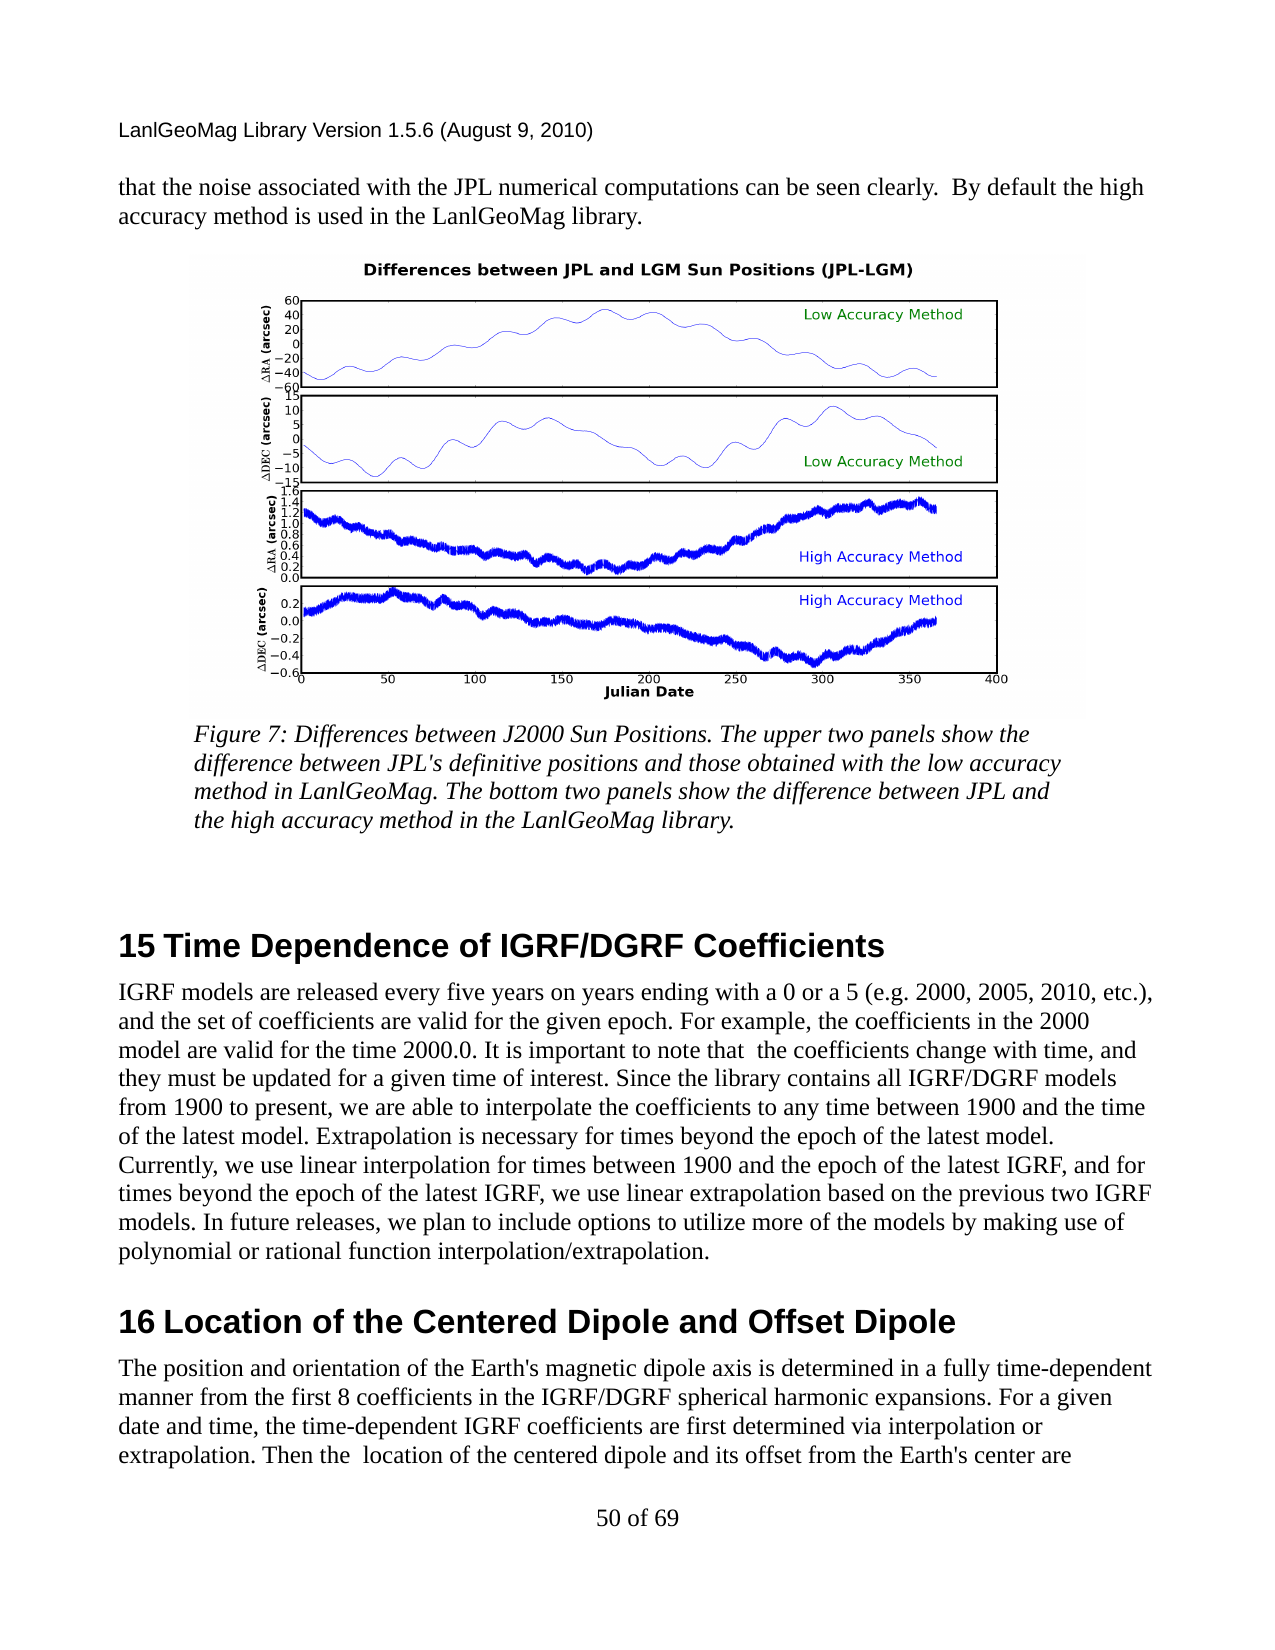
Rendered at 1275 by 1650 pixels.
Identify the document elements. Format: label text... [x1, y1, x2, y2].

text The position and orientation of the Earth's magnetic dipole axis is determined in a fully time-dependent manner from the first 8 coefficients in the IGRF/DGRF spherical harmonic expansions. For a given date and time, the time-dependent IGRF coefficients are first determined via interpolation or extrapolation. Then the location of the centered dipole and its offset from the Earth's center are [118, 1353, 1157, 1468]
subtitle Location of the Centered Dipole and Offset Dipole [118, 1302, 1157, 1341]
text Figure 7: Differences between J2000 Sun Positions. The upper two panels show the difference between JPL's definitive positions and those obtained with the low accuracy method in LanlGeoMag. The bottom two panels show the difference between JPL and the high accuracy method in the LanlGeoMag library. [194, 719, 1081, 834]
text that the noise associated with the JPL numerical computations can be seen clearly. By default the high accuracy method is used in the LanlGeoMag library. [118, 172, 1157, 229]
subtitle Time Dependence of IGRF/DGRF Coefficients [118, 926, 1157, 965]
picture [189, 254, 1086, 719]
text IGRF models are released every five years on years ending with a 0 or a 5 (e.g. 2000, 2005, 2010, etc.), and the set of coefficients are valid for the given epoch. For example, the coefficients in the 2000 model are valid for the time 2000.0. It is important to note that the coefficients change with time, and they must be updated for a given time of interest. Since the library contains all IGRF/DGRF models from 1900 to present, we are able to interpolate the coefficients to any time between 1900 and the time of the latest model. Extrapolation is necessary for times beyond the epoch of the latest model. Currently, we use linear interpolation for times between 1900 and the epoch of the latest IGRF, and for times beyond the epoch of the latest IGRF, we use linear extrapolation based on the previous two IGRF models. In future releases, we plan to include options to utilize more of the models by making use of polynomial or rational function interpolation/extrapolation. [118, 977, 1157, 1265]
